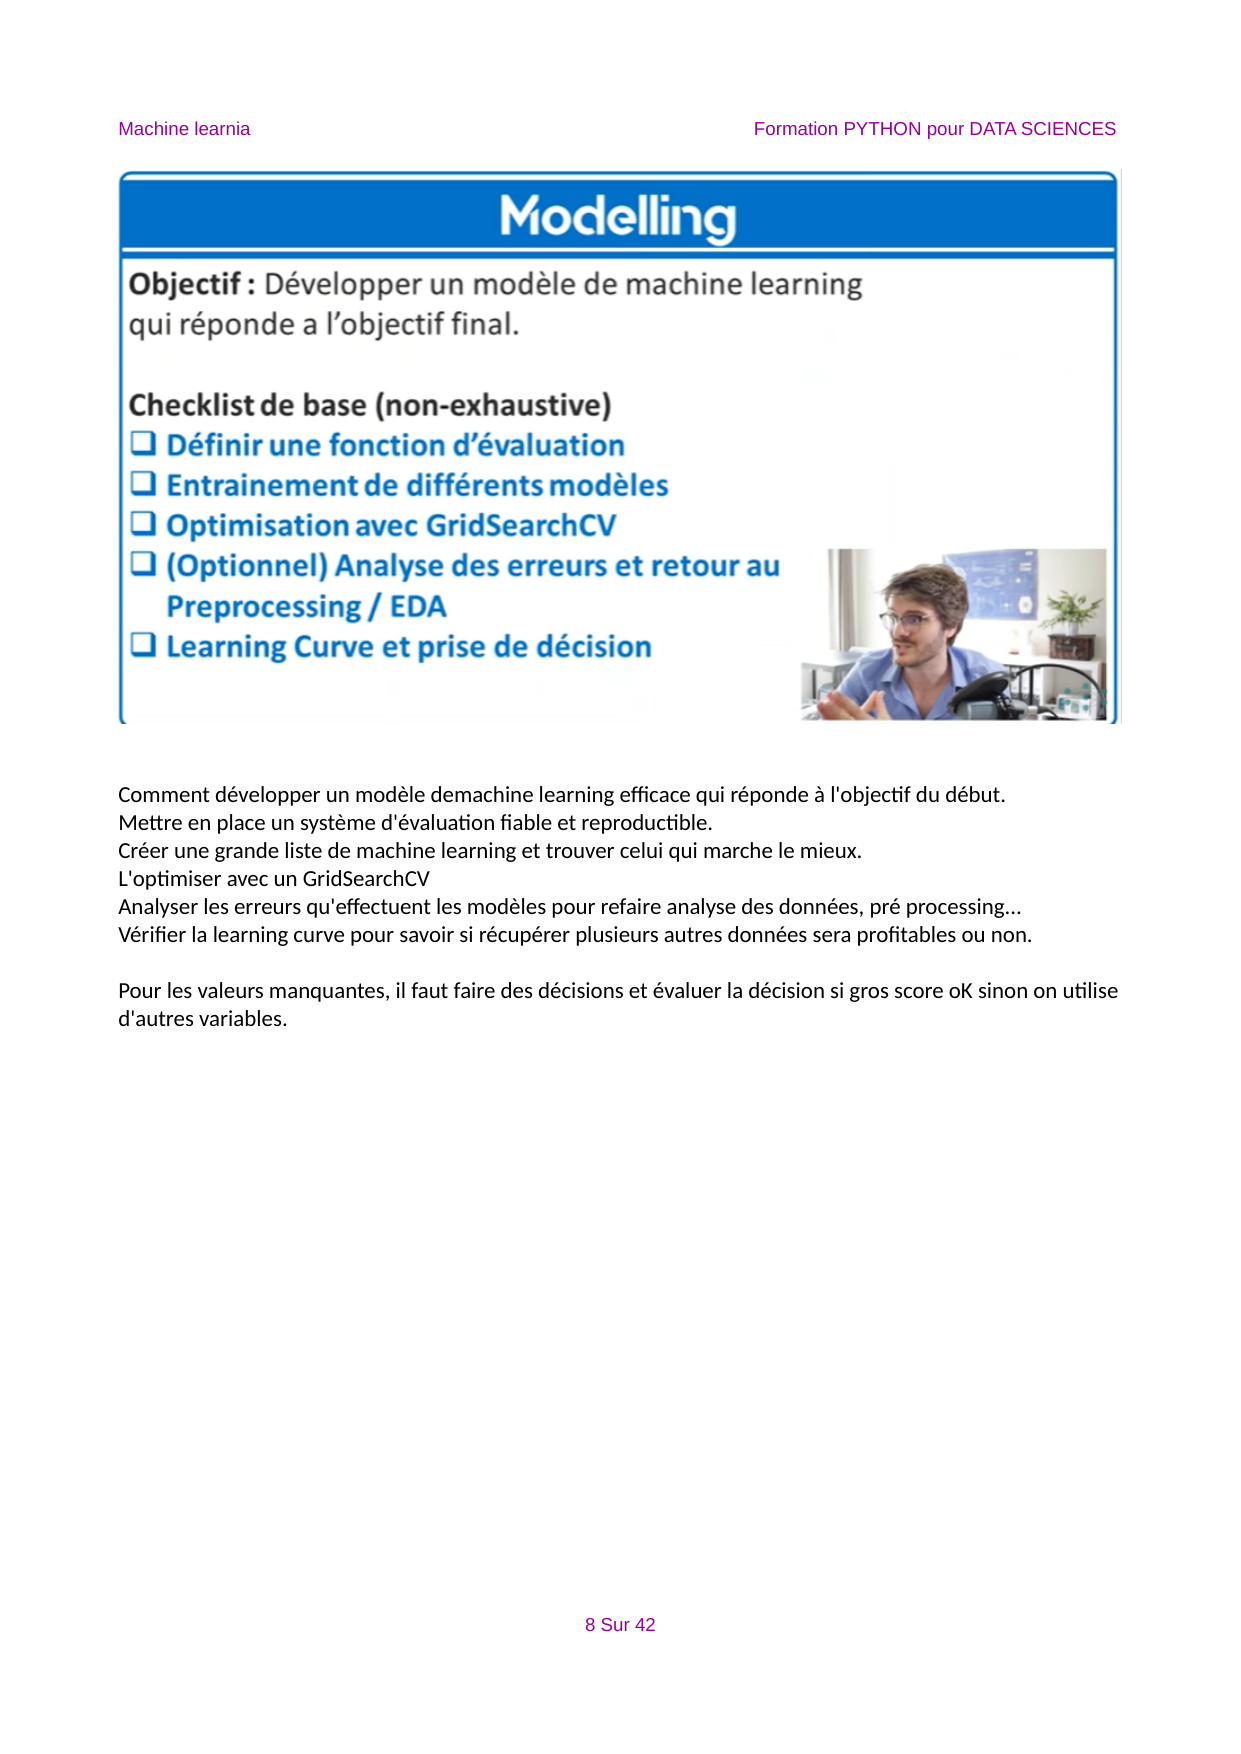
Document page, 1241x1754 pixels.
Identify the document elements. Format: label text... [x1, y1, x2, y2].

text Pour les valeurs manquantes, il faut faire des décisions et évaluer la décision si gros score oK sinon on utilise d'autres variables. [118, 976, 1122, 1032]
text Analyser les erreurs qu'effectuent les modèles pour refaire analyse des données, pré processing... [118, 892, 1122, 920]
picture [118, 169, 1122, 724]
text Mettre en place un système d'évaluation fiable et reproductible. [118, 808, 1122, 836]
text Créer une grande liste de machine learning et trouver celui qui marche le mieux. L'optimiser avec un GridSearchCV [118, 836, 1122, 892]
text Comment développer un modèle demachine learning efficace qui réponde à l'objectif du début. [118, 780, 1122, 808]
text Vérifier la learning curve pour savoir si récupérer plusieurs autres données sera profitables ou non. [118, 920, 1122, 948]
